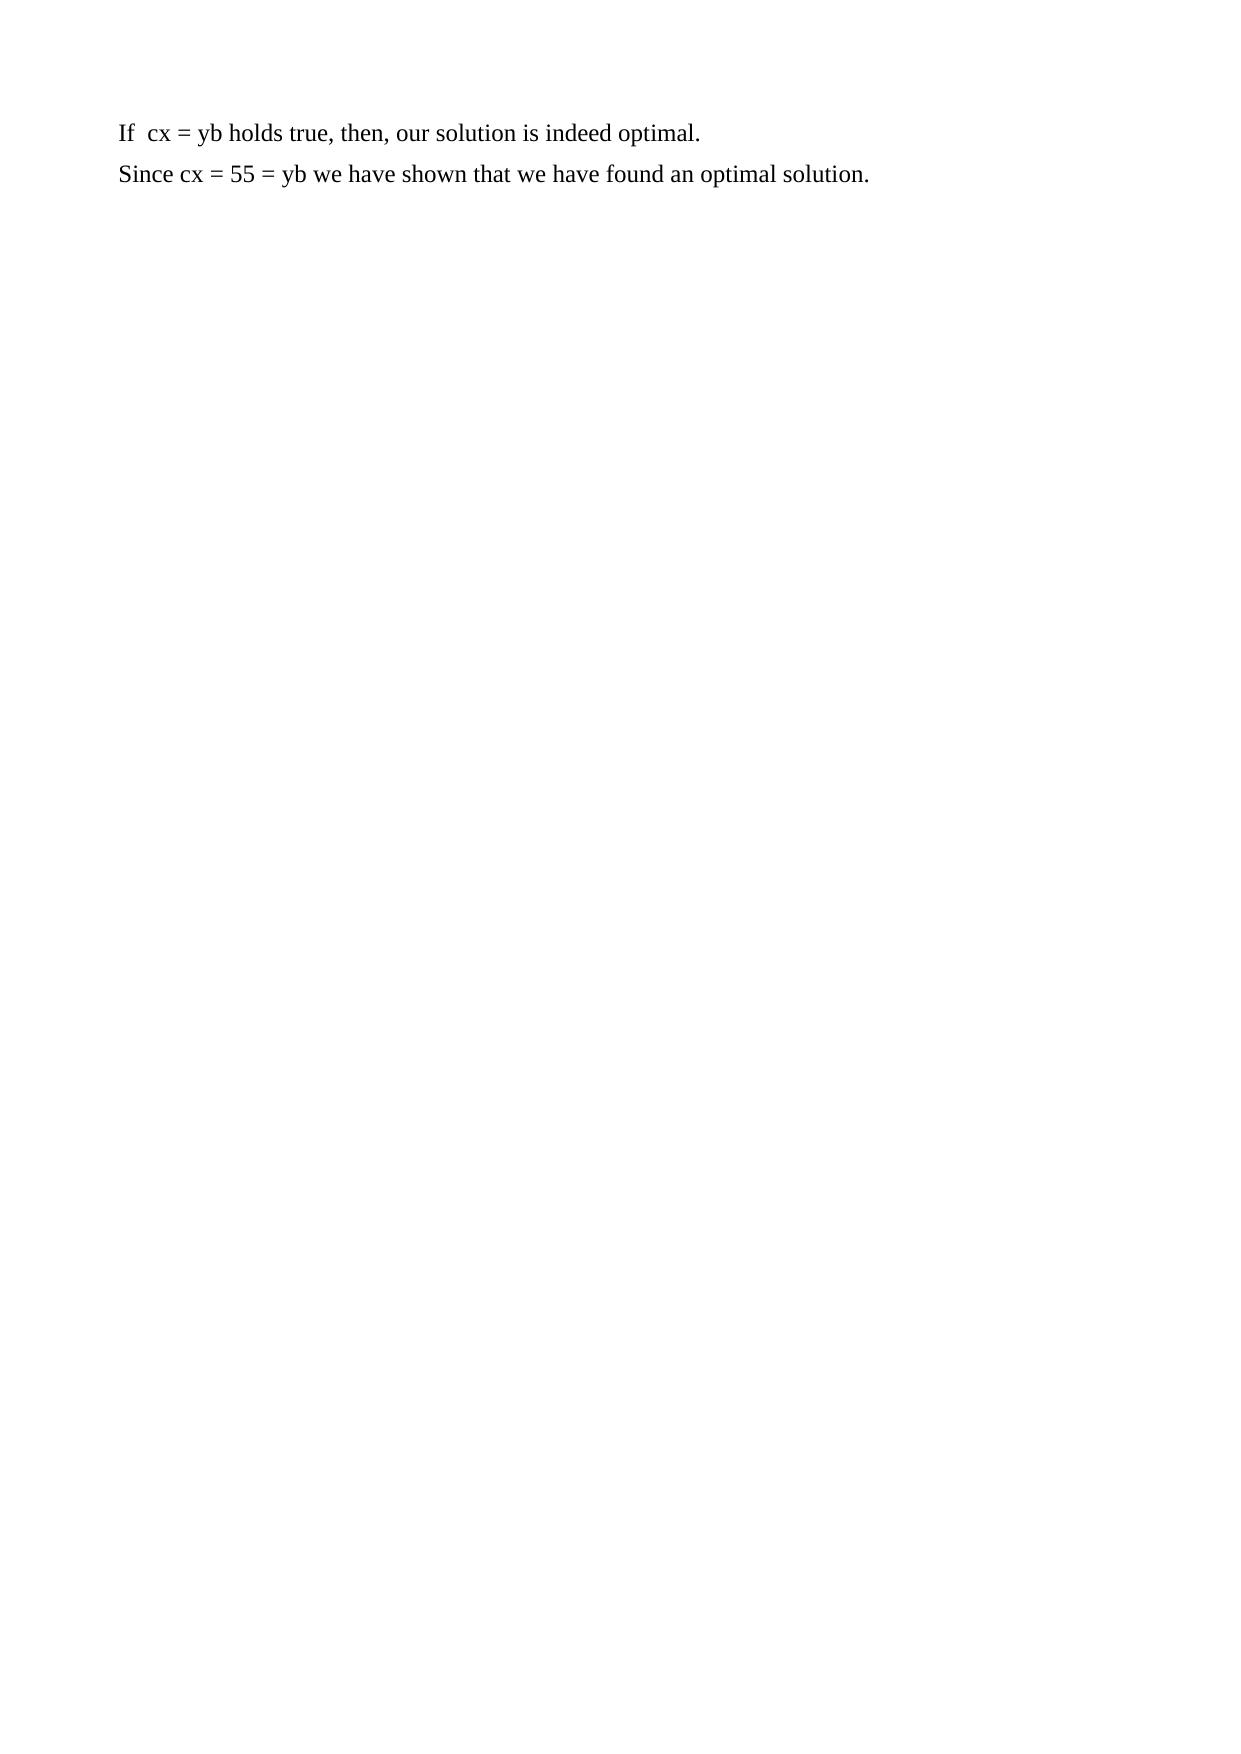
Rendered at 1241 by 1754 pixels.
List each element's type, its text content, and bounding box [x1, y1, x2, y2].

text If cx = yb holds true, then, our solution is indeed optimal. [118, 118, 1122, 147]
text Since cx = 55 = yb we have shown that we have found an optimal solution. [118, 159, 1122, 188]
